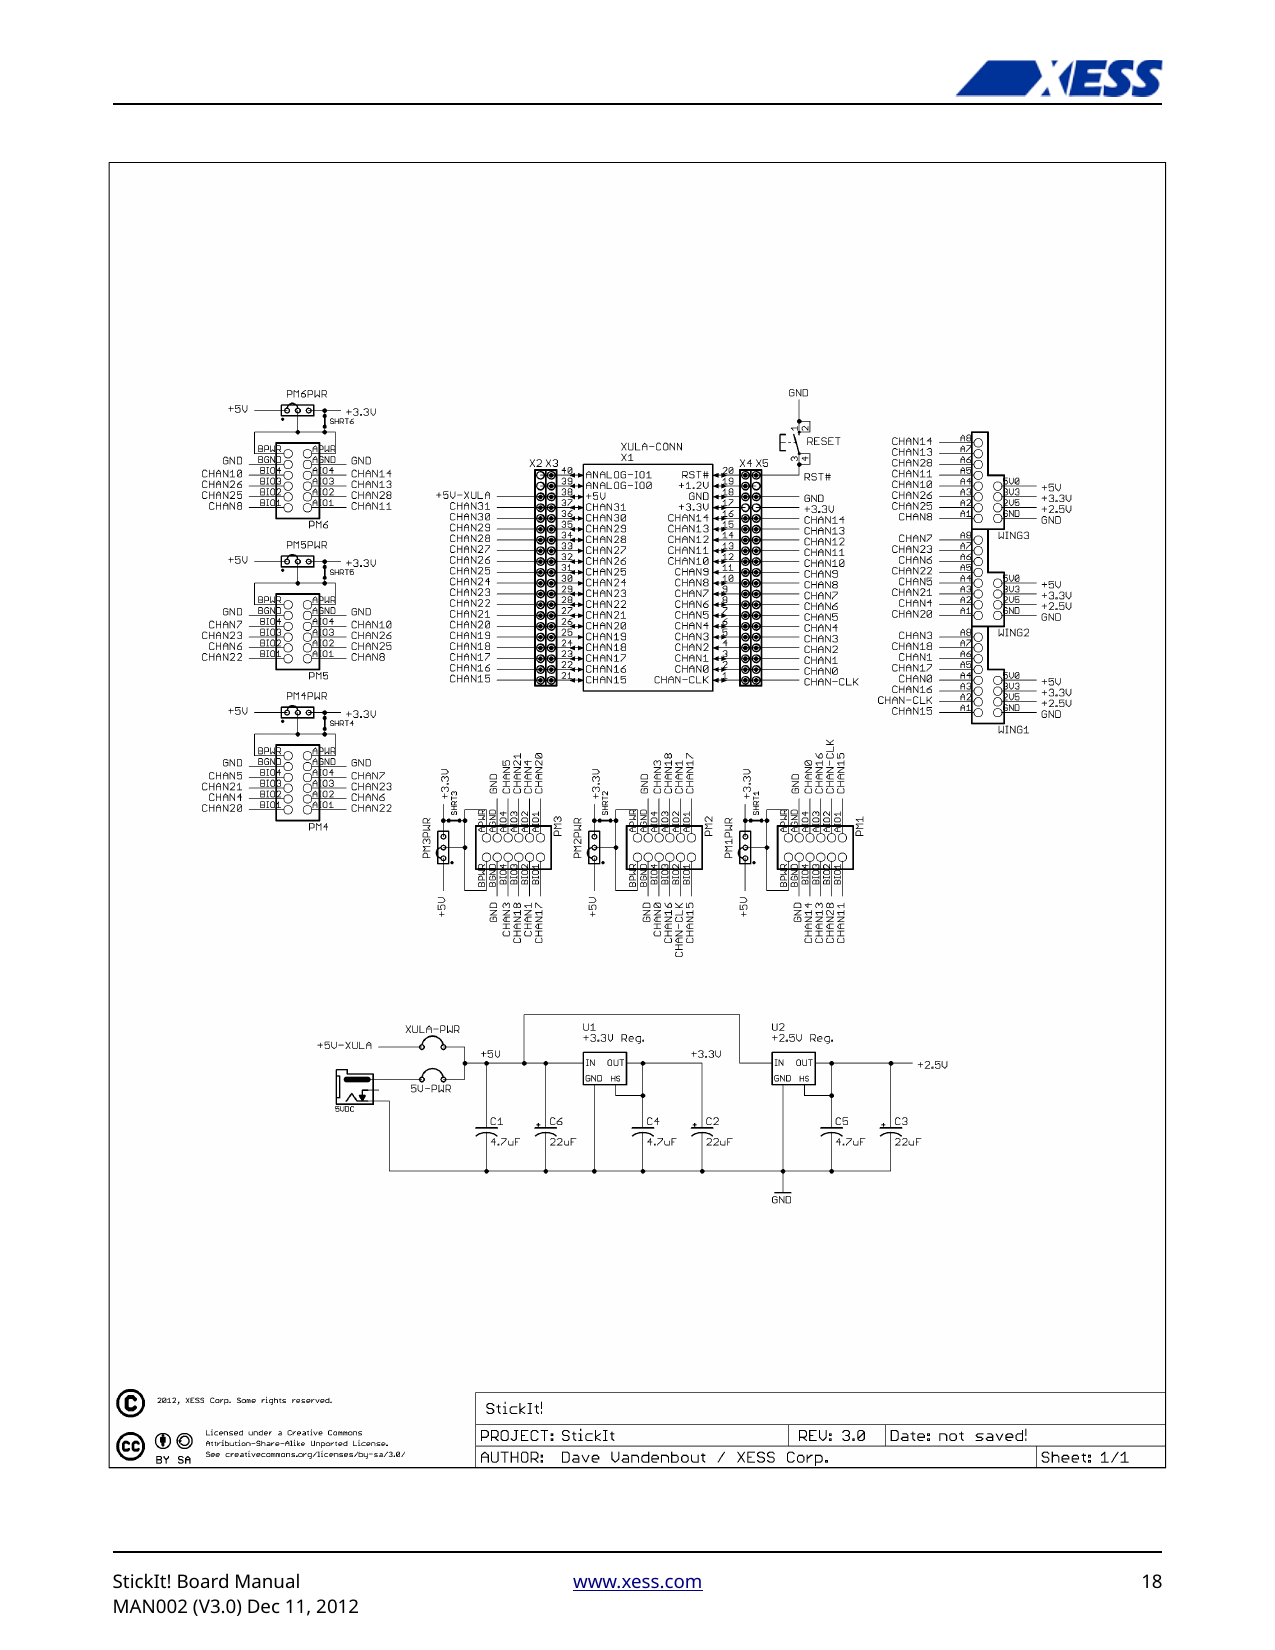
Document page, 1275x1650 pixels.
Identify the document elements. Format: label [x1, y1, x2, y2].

picture [108, 162, 1167, 1469]
picture [955, 60, 1163, 97]
